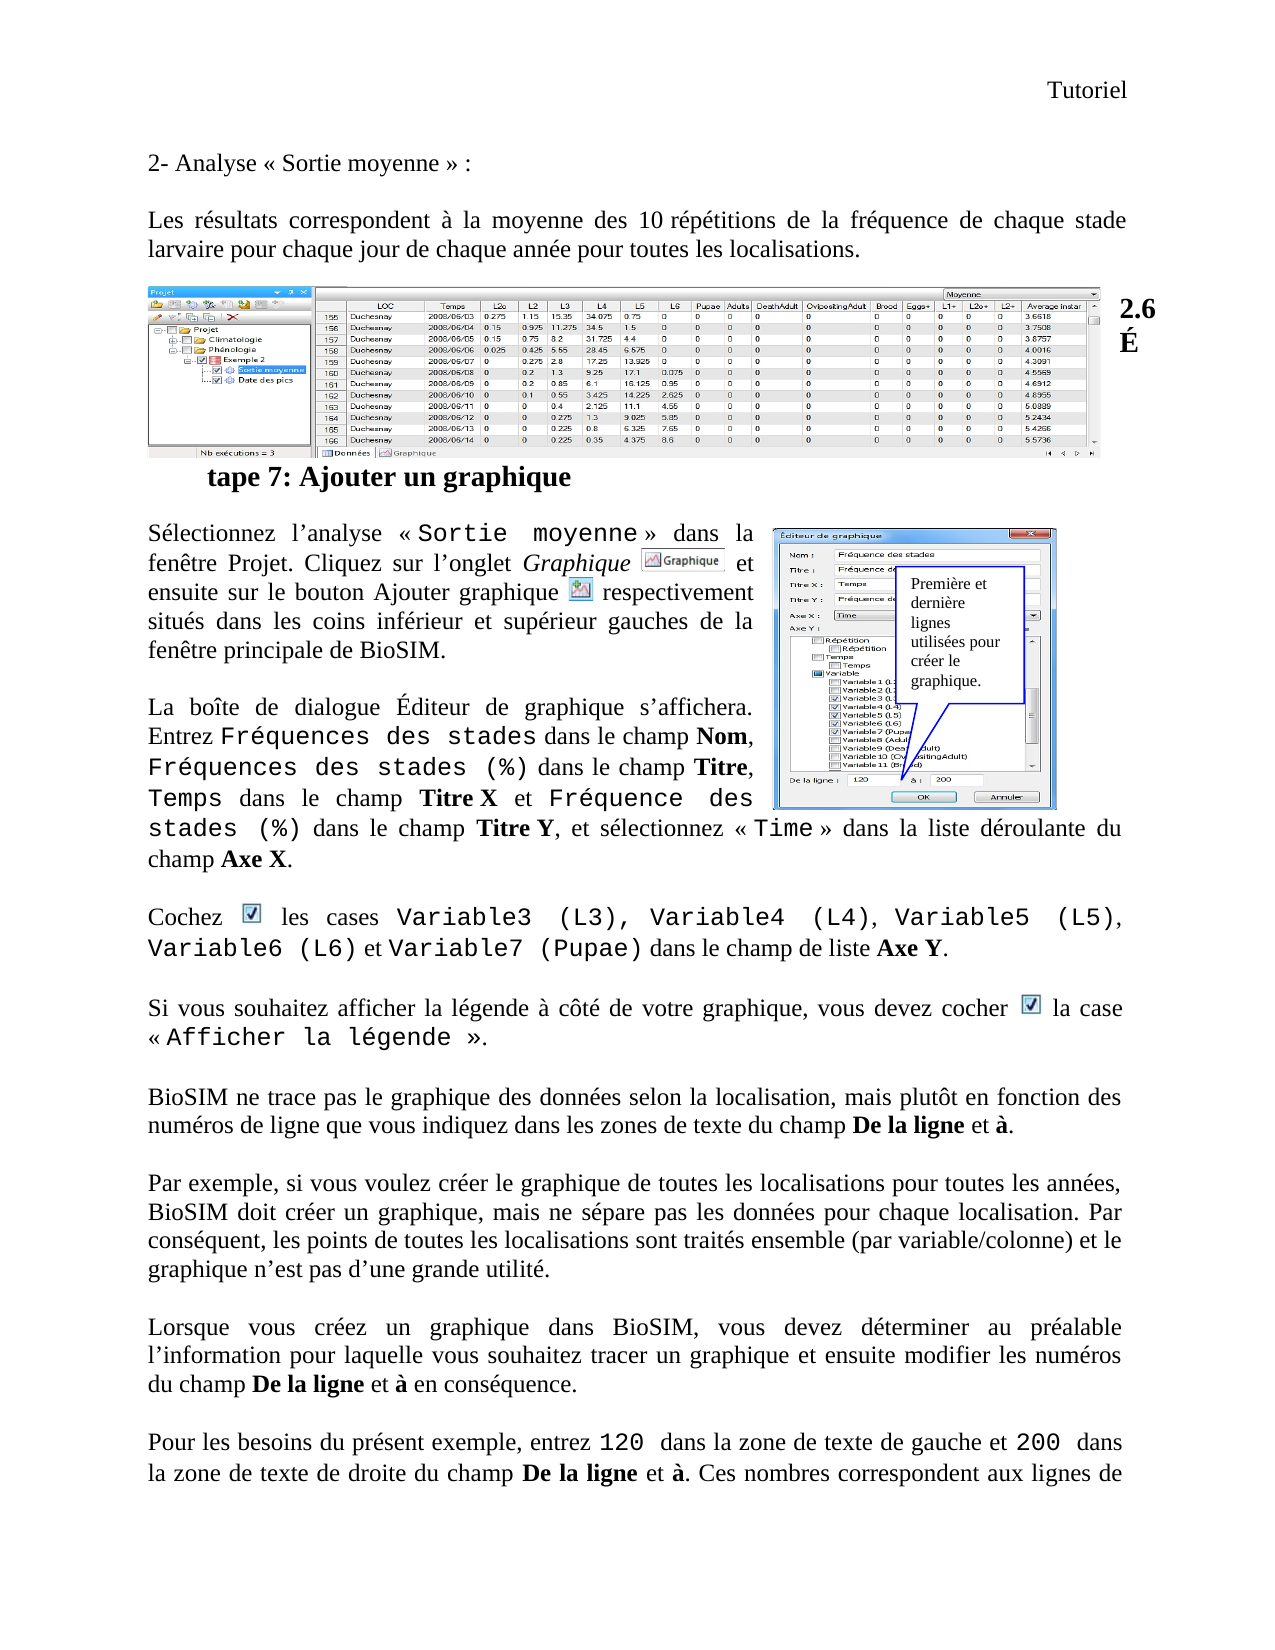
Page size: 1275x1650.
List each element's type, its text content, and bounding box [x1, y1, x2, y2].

subtitle Étape 7: Ajouter un graphique [133, 291, 1127, 493]
picture [240, 902, 264, 926]
picture [147, 286, 1101, 458]
text La boîte de dialogue Éditeur de graphique s’affichera. Entrez Fréquences des stades dans le champ Nom, Fréquences des stades (%) dans le champ Titre, Temps dans le champ Titre X et Fréquence des stades (%) dans le champ Titre Y, et sélectionnez « Time » dans la liste déroulante du champ Axe X. [148, 692, 1122, 873]
text Cochez les cases Variable3 (L3), Variable4 (L4), Variable5 (L5), Variable6 (L6) et Variable7 (Pupae) dans le champ de liste Axe Y. [148, 902, 1122, 964]
text 2- Analyse « Sortie moyenne » : [148, 148, 1127, 176]
picture [1019, 993, 1044, 1017]
text Pour les besoins du présent exemple, entrez 120 dans la zone de texte de gauche et 200 dans la zone de texte de droite du champ De la ligne et à. Ces nombres correspondent aux lignes de [148, 1427, 1123, 1486]
picture [772, 528, 1057, 811]
text Lorsque vous créez un graphique dans BioSIM, vous devez déterminer au préalable l’information pour laquelle vous souhaitez tracer un graphique et ensuite modifier les numéros du champ De la ligne et à en conséquence. [148, 1312, 1123, 1398]
text BioSIM ne trace pas le graphique des données selon la localisation, mais plutôt en fonction des numéros de ligne que vous indiquez dans les zones de texte du champ De la ligne et à. [148, 1082, 1123, 1139]
text Sélectionnez l’analyse « Sortie moyenne » dans la fenêtre Projet. Cliquez sur l’onglet Graphique et ensuite sur le bouton Ajouter graphique respectivement situés dans les coins inférieur et supérieur gauches de la fenêtre principale de BioSIM. [148, 518, 1127, 663]
text Les résultats correspondent à la moyenne des 10 répétitions de la fréquence de chaque stade larvaire pour chaque jour de chaque année pour toutes les localisations. [148, 205, 1127, 263]
picture [641, 548, 725, 572]
text Par exemple, si vous voulez créer le graphique de toutes les localisations pour toutes les années, BioSIM doit créer un graphique, mais ne sépare pas les données pour chaque localisation. Par conséquent, les points de toutes les localisations sont traités ensemble (par variable/colonne) et le graphique n’est pas d’une grande utilité. [148, 1168, 1123, 1283]
text Si vous souhaitez afficher la légende à côté de votre graphique, vous devez cocher la case « Afficher la légende ». [148, 993, 1123, 1053]
picture [568, 577, 594, 601]
